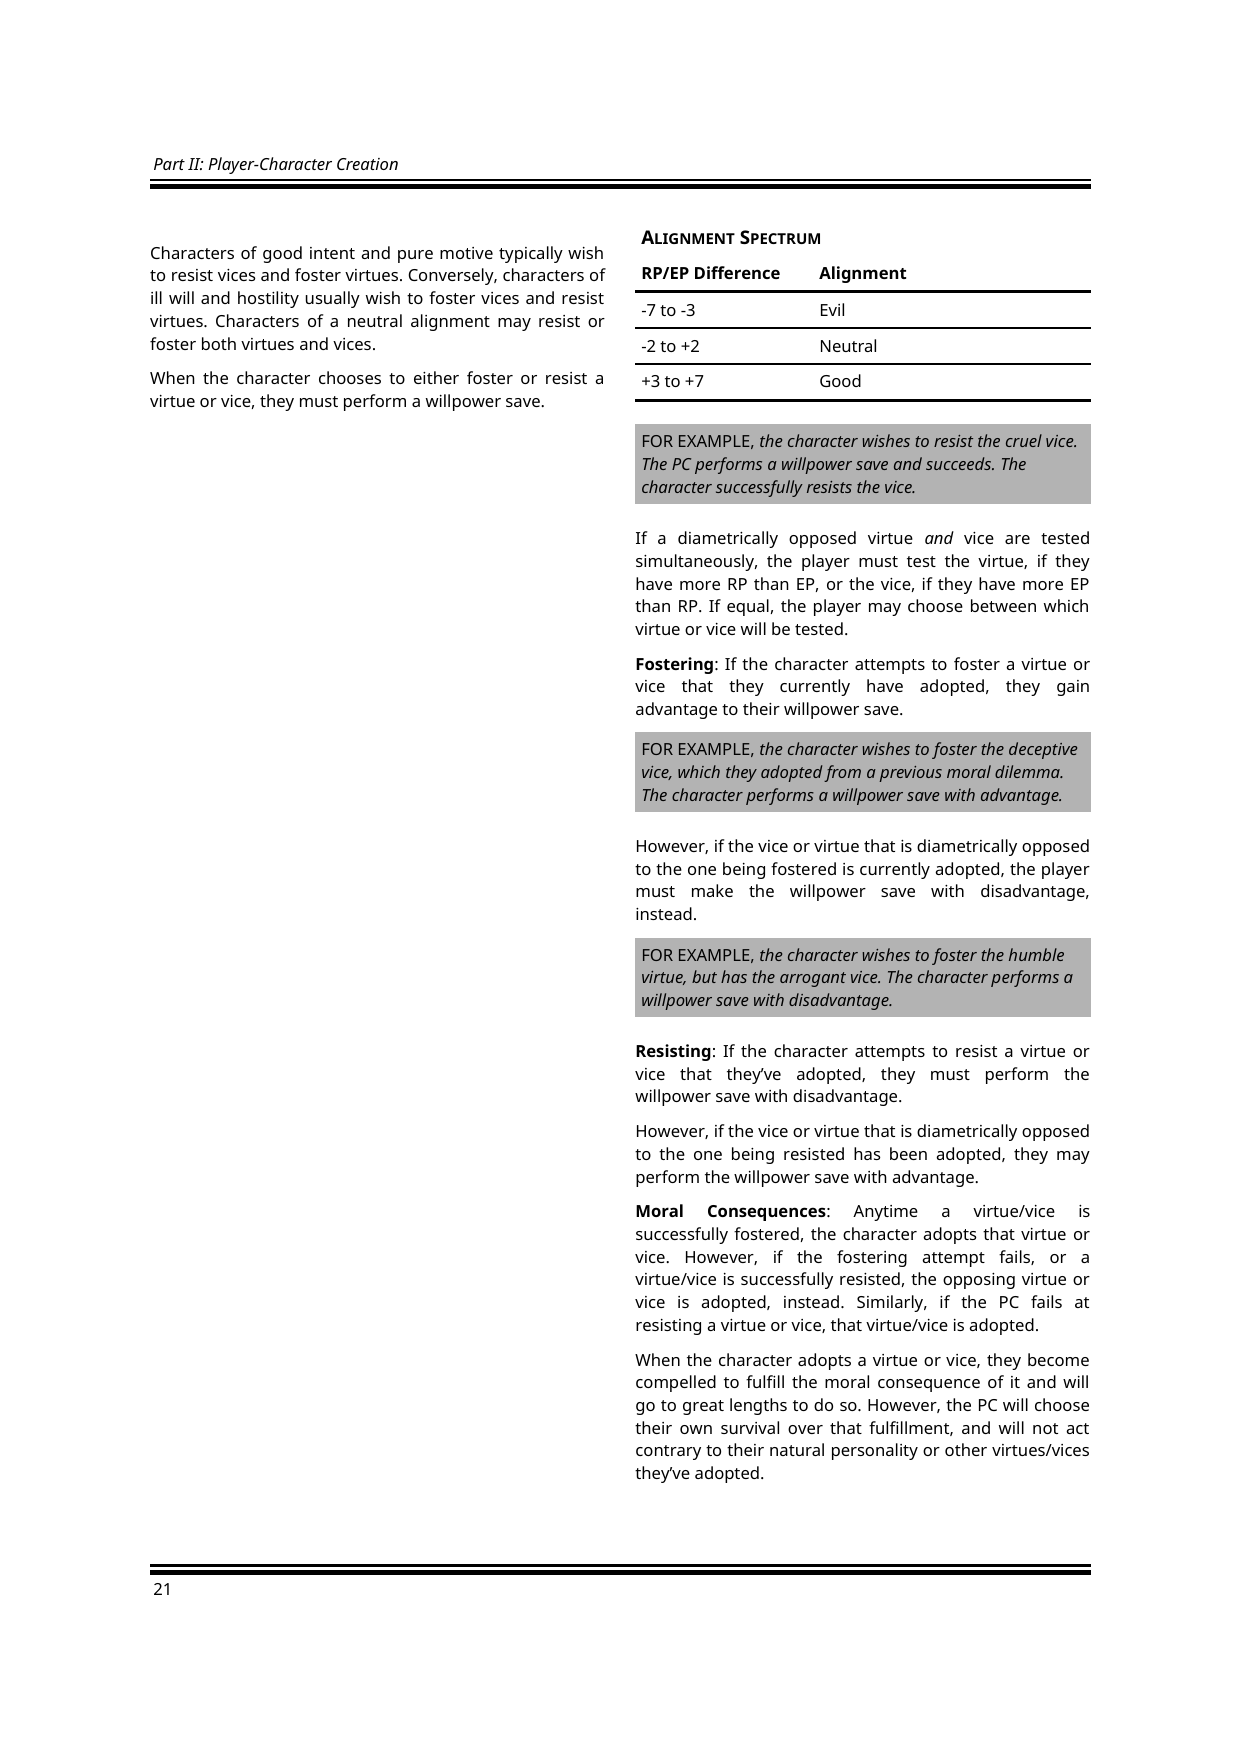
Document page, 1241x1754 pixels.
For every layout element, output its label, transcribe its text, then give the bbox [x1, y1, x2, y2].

text When the character adopts a virtue or vice, they become compelled to fulfill the moral consequence of it and will go to great lengths to do so. However, the PC will choose their own survival over that fulfillment, and will not act contrary to their natural personality or other virtues/vices they’ve adopted. [635, 1348, 1091, 1484]
table_cell Good [813, 365, 1091, 398]
table_cell Evil [813, 293, 1091, 327]
table_cell Alignment [813, 256, 1091, 290]
table_cell +3 to +7 [635, 365, 813, 398]
table_header FOR EXAMPLE, the character wishes to foster the deceptive vice, which they adopted from a previous moral dilemma. The character performs a willpower save with advantage. [635, 732, 1091, 812]
text However, if the vice or virtue that is diametrically opposed to the one being resisted has been adopted, they may perform the willpower save with advantage. [635, 1120, 1091, 1188]
text If a diametrically opposed virtue and vice are tested simultaneously, the player must test the virtue, if they have more RP than EP, or the vice, if they have more EP than RP. If equal, the player may choose between which virtue or vice will be tested. [635, 504, 1091, 640]
text Fostering: If the character attempts to foster a virtue or vice that they currently have adopted, they gain advantage to their willpower save. [635, 652, 1091, 720]
table_cell Neutral [813, 329, 1091, 363]
text Moral Consequences: Anytime a virtue/vice is successfully fostered, the character adopts that virtue or vice. However, if the fostering attempt fails, or a virtue/vice is successfully resisted, the opposing virtue or vice is adopted, instead. Similarly, if the PC fails at resisting a virtue or vice, that virtue/vice is adopted. [635, 1200, 1091, 1336]
table_header FOR EXAMPLE, the character wishes to foster the humble virtue, but has the arrogant vice. The character performs a willpower save with disadvantage. [635, 938, 1091, 1017]
text However, if the vice or virtue that is diametrically opposed to the one being fostered is currently adopted, the player must make the willpower save with disadvantage, instead. [635, 812, 1091, 925]
table_header Alignment Spectrum [635, 219, 1091, 256]
table_cell -2 to +2 [635, 329, 813, 363]
table_header FOR EXAMPLE, the character wishes to resist the cruel vice. The PC performs a willpower save and succeeds. The character successfully resists the vice. [635, 424, 1091, 504]
table_cell RP/EP Difference [635, 256, 813, 290]
text Resisting: If the character attempts to resist a virtue or vice that they’ve adopted, they must perform the willpower save with disadvantage. [635, 1017, 1091, 1108]
text Characters of good intent and pure motive typically wish to resist vices and foster virtues. Conversely, characters of ill will and hostility usually wish to foster vices and resist virtues. Characters of a neutral alignment may resist or foster both virtues and vices. [150, 219, 605, 355]
table_cell -7 to -3 [635, 293, 813, 327]
text When the character chooses to either foster or resist a virtue or vice, they must perform a willpower save. [150, 367, 605, 412]
